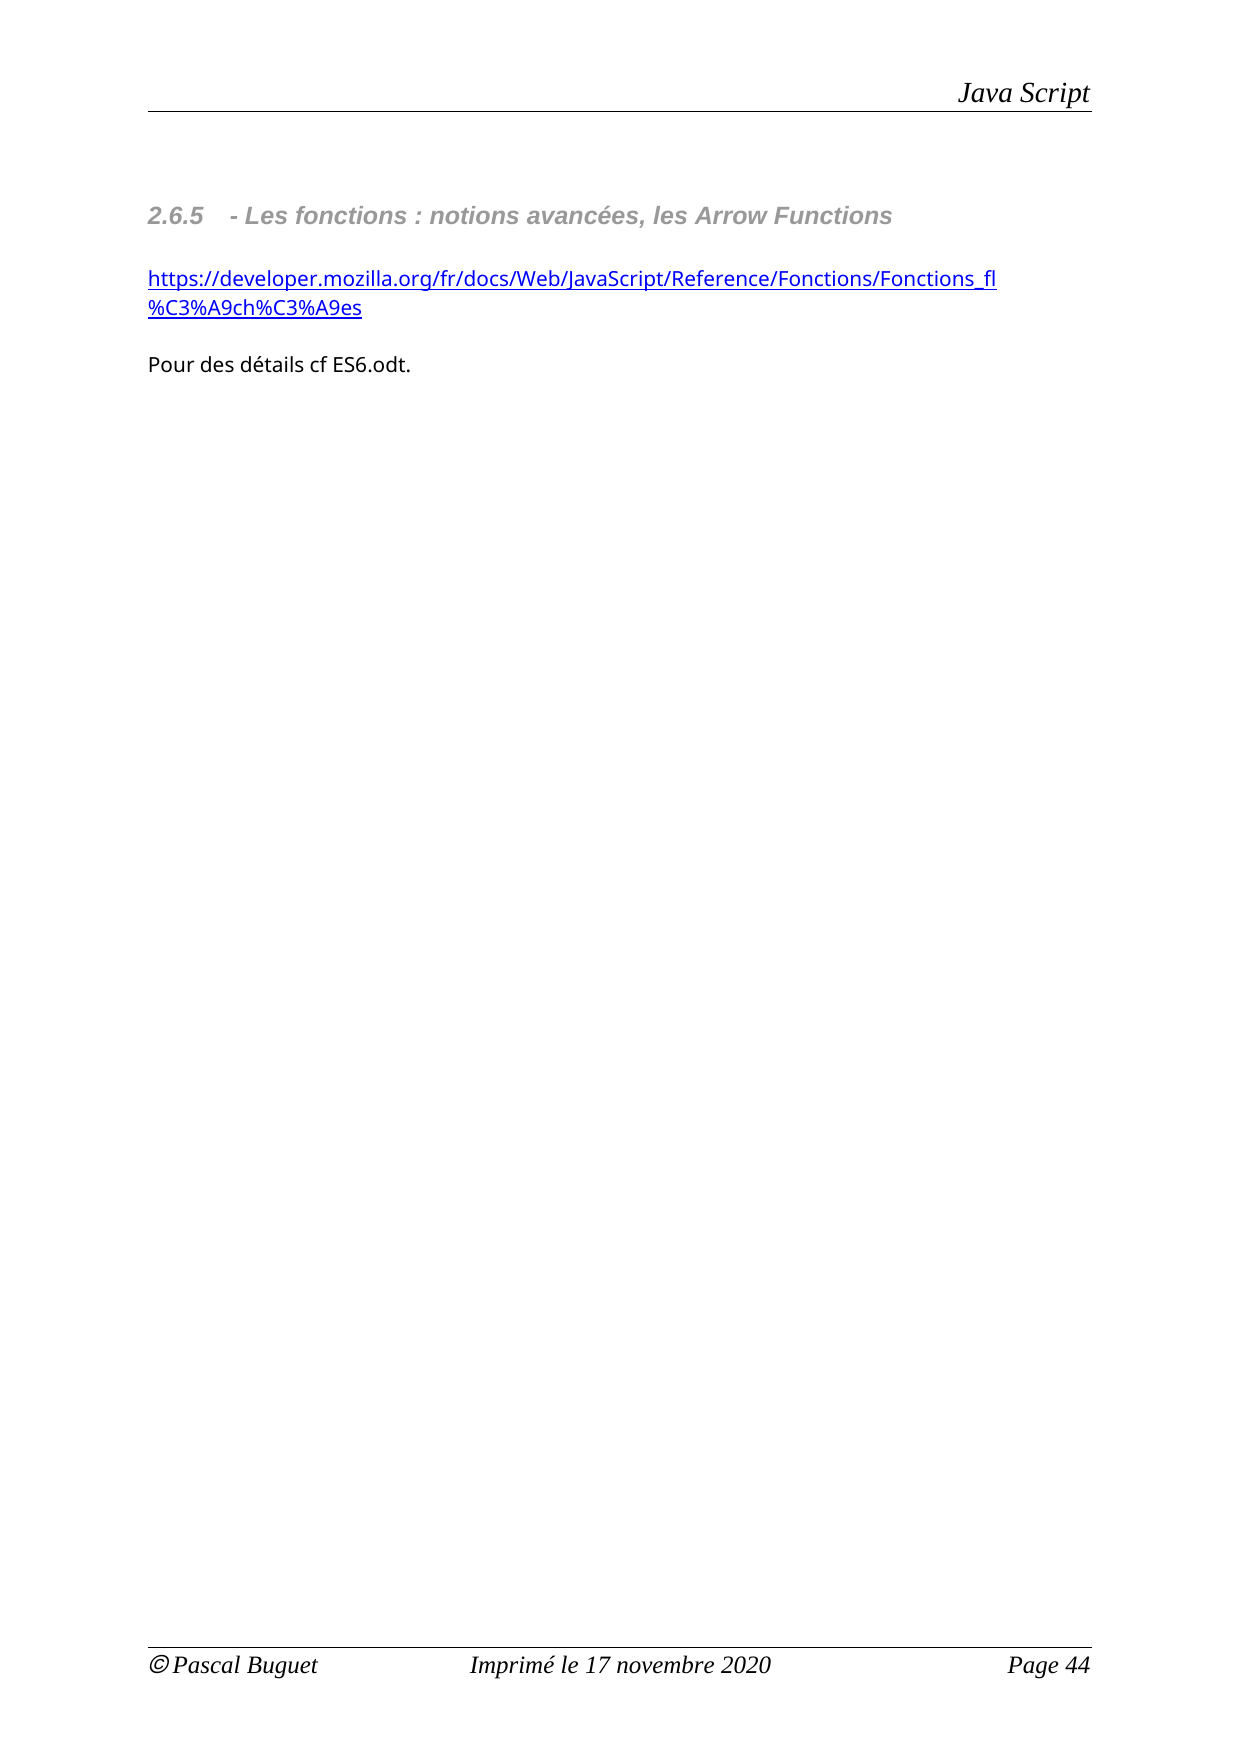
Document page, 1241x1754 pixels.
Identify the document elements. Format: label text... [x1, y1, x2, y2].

subtitle - Les fonctions : notions avancées, les Arrow Functions [148, 201, 1092, 230]
text https://developer.mozilla.org/fr/docs/Web/JavaScript/Reference/Fonctions/Fonctions_fl%C3%A9ch%C3%A9es [148, 264, 1092, 321]
text Pour des détails cf ES6.odt. [148, 350, 1092, 378]
